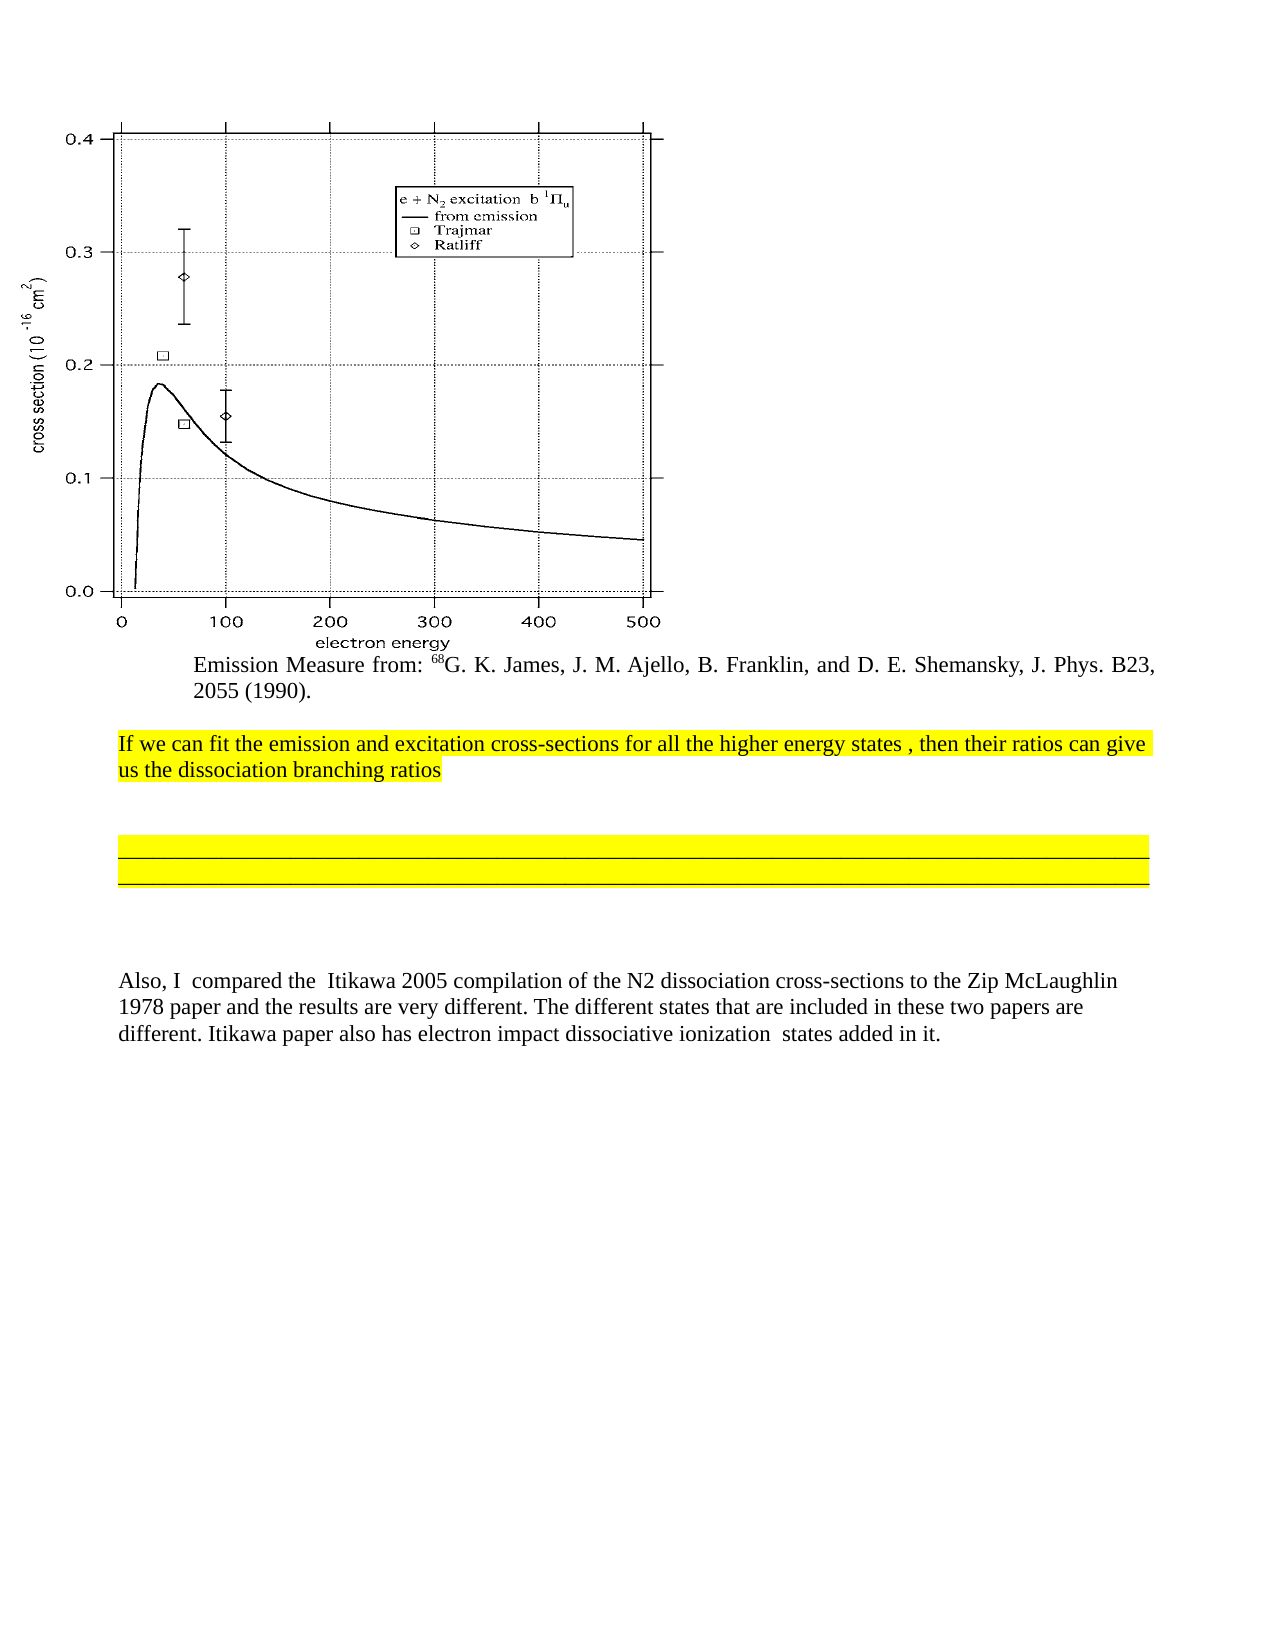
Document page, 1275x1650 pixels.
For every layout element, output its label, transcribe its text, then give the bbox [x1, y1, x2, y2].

text Also, I compared the Itikawa 2005 compilation of the N2 dissociation cross-sections to the Zip McLaughlin 1978 paper and the results are very different. The different states that are included in these two papers are different. Itikawa paper also has electron impact dissociative ionization states added in it. [118, 967, 1157, 1046]
picture [21, 122, 664, 651]
text If we can fit the emission and excitation cross-sections for all the higher energy states , then their ratios can give us the dissociation branching ratios [118, 730, 1157, 782]
text ____________________________________________________________________________________________________________________________________________________________________________________ [118, 835, 1157, 888]
list Emission Measure from: 68G. K. James, J. M. Ajello, B. Franklin, and D. E. Shemansky, J. Phys. B23, 2055 (1990). [156, 118, 1157, 703]
